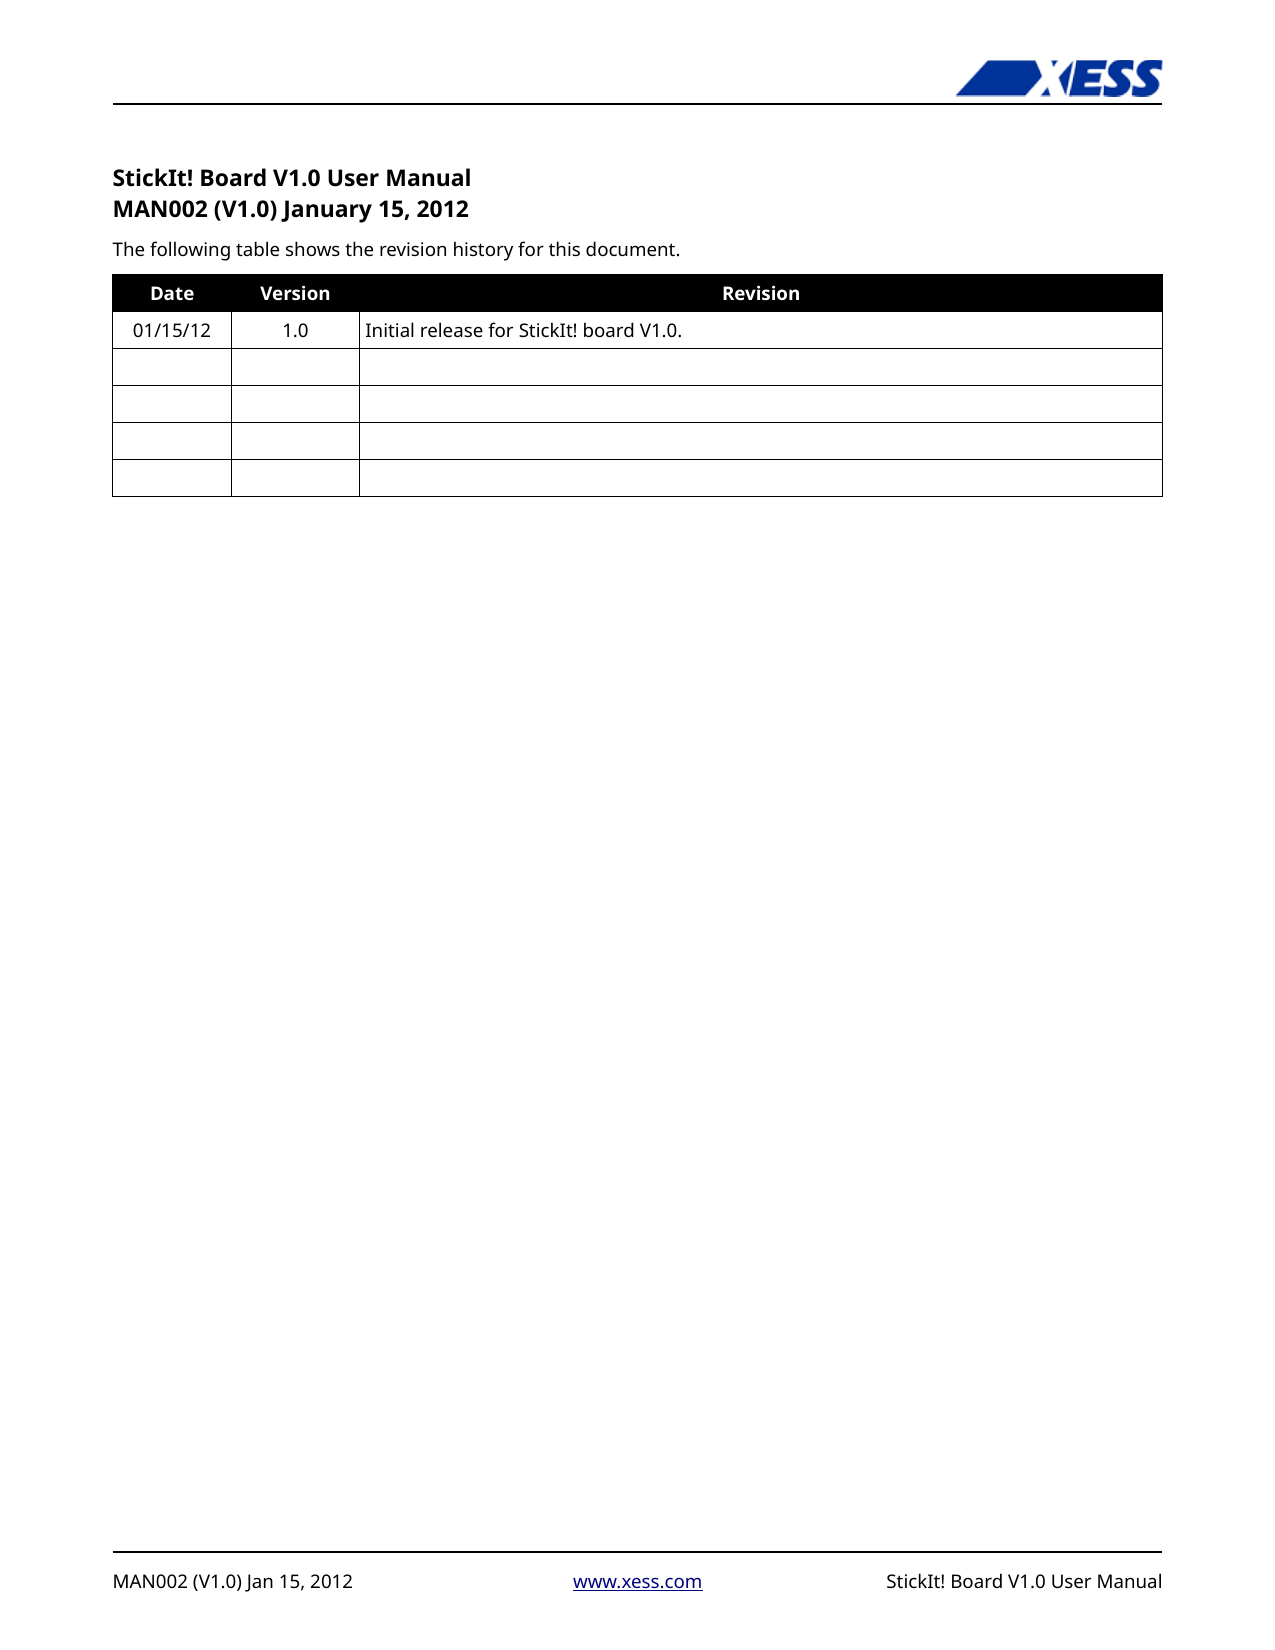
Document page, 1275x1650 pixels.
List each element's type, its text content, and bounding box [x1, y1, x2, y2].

table_cell [232, 423, 359, 459]
table_header Date [113, 275, 231, 311]
picture [955, 60, 1163, 97]
table_cell Initial release for StickIt! board V1.0. [360, 312, 1162, 348]
table_cell [360, 460, 1162, 496]
table_cell [232, 460, 359, 496]
table_cell [113, 423, 231, 459]
text StickIt! Board V1.0 User Manual MAN002 (V1.0) January 15, 2012 [112, 162, 1162, 224]
table_cell [113, 386, 231, 422]
table_cell [360, 386, 1162, 422]
table_cell [232, 386, 359, 422]
table_cell 1.0 [232, 312, 359, 348]
table_cell [113, 460, 231, 496]
table_cell 01/15/12 [113, 312, 231, 348]
table_header Revision [360, 275, 1162, 311]
text The following table shows the revision history for this document. [112, 236, 1162, 262]
table_header Version [232, 275, 359, 311]
table_cell [360, 349, 1162, 385]
table_cell [232, 349, 359, 385]
table_cell [113, 349, 231, 385]
table_cell [360, 423, 1162, 459]
